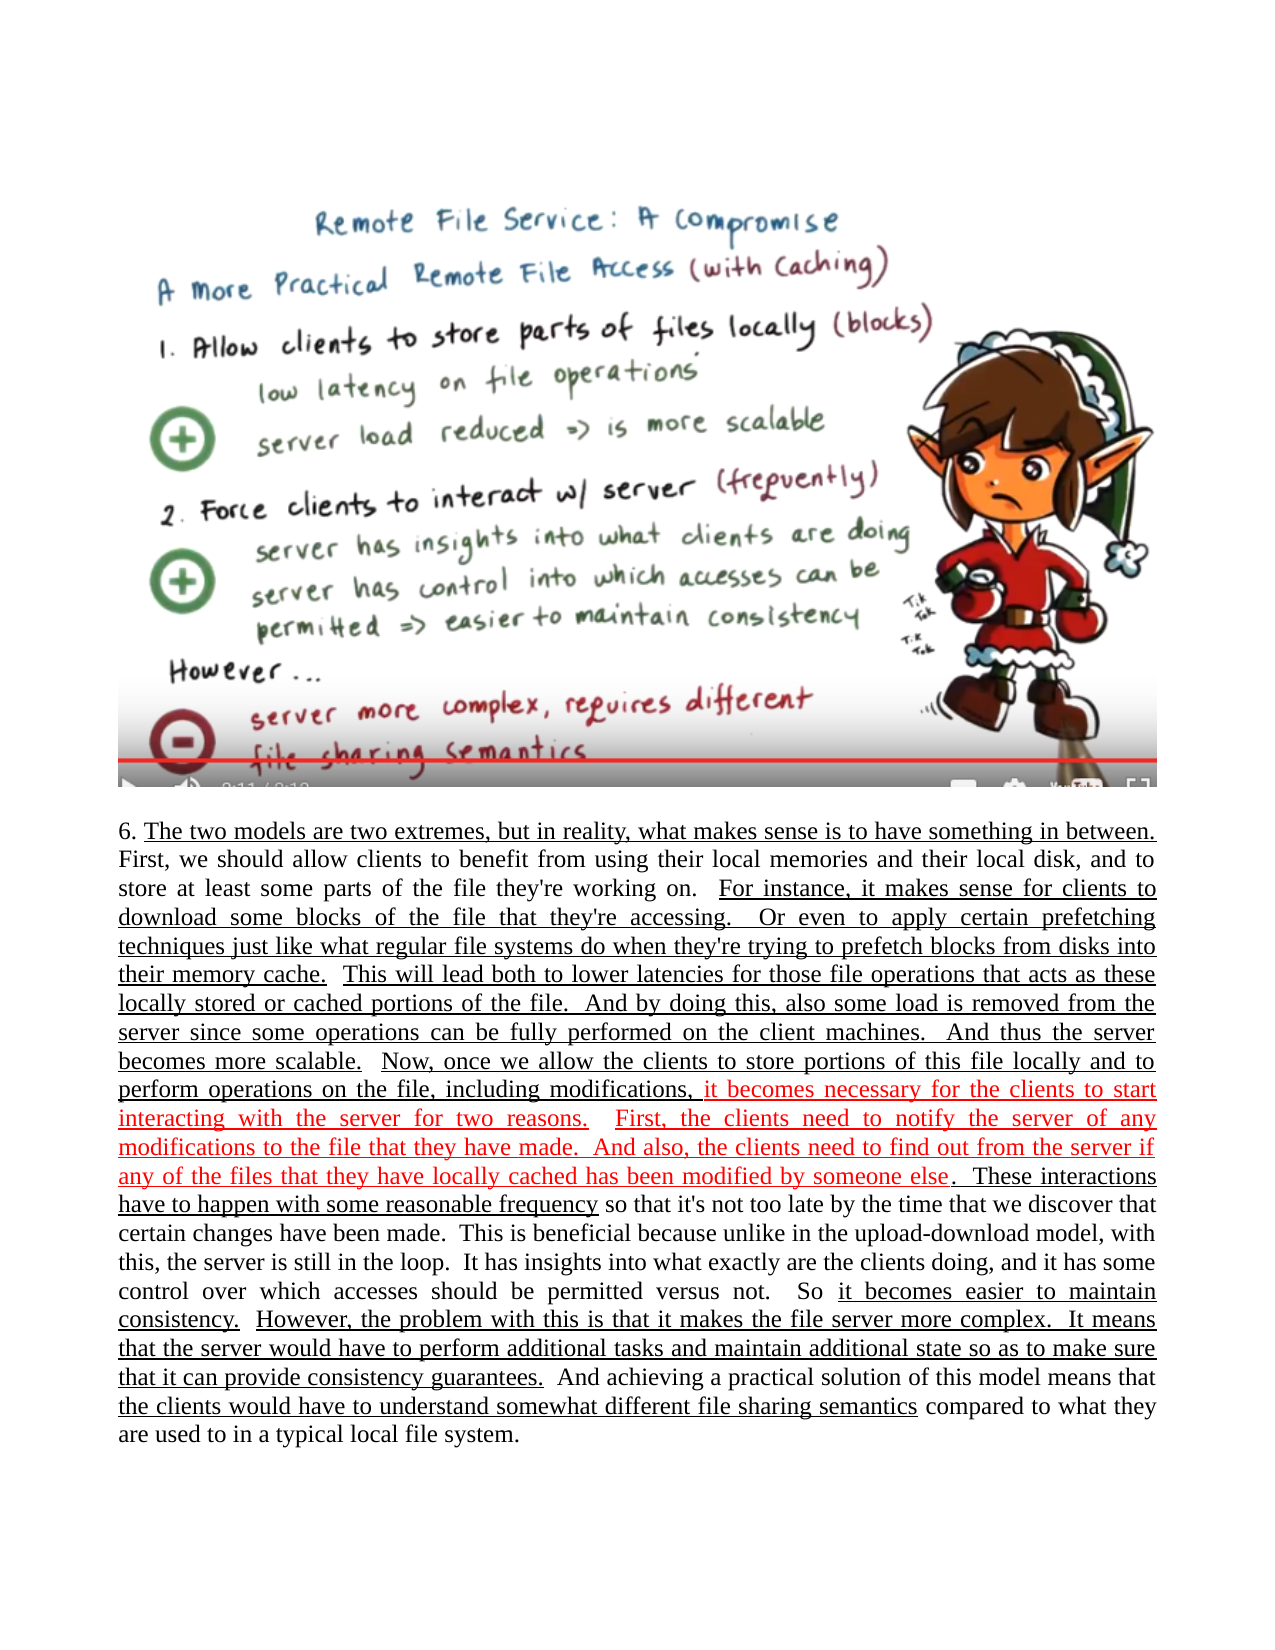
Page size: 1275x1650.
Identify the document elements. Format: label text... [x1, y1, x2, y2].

picture [118, 204, 1157, 787]
text have to happen with some reasonable frequency so that it's not too late by the time that we discover that certain changes have been made. This is beneficial because unlike in the upload-download model, with this, the server is still in the loop. It has insights into what exactly are the clients doing, and it has some control over which accesses should be permitted versus not. So it becomes easier to maintain consistency. However, the problem with this is that it makes the file server more complex. It means that the server would have to perform additional tasks and maintain additional state so as to make sure [118, 1187, 1157, 1358]
text interacting with the server for two reasons. First, the clients need to notify the server of any modifications to the file that they have made. And also, the clients need to find out from the server if any of the files that they have locally cached has been modified by someone else. These interactions [118, 1100, 1157, 1186]
text that it can provide consistency guarantees. And achieving a practical solution of this model means that the clients would have to understand somewhat different file sharing semantics compared to what they are used to in a typical local file system. [118, 1360, 1157, 1448]
text 6. The two models are two extremes, but in reality, what makes sense is to have something in between. First, we should allow clients to benefit from using their local memories and their local disk, and to store at least some parts of the file they're working on. For instance, it makes sense for clients to download some blocks of the file that they're accessing. Or even to apply certain prefetching techniques just like what regular file systems do when they're trying to prefetch blocks from disks into [118, 816, 1157, 956]
text their memory cache. This will lead both to lower latencies for those file operations that acts as these locally stored or cached portions of the file. And by doing this, also some load is removed from the server since some operations can be fully performed on the client machines. And thus the server becomes more scalable. Now, once we allow the clients to store portions of this file locally and to perform operations on the file, including modifications, it becomes necessary for the clients to start [118, 957, 1157, 1099]
